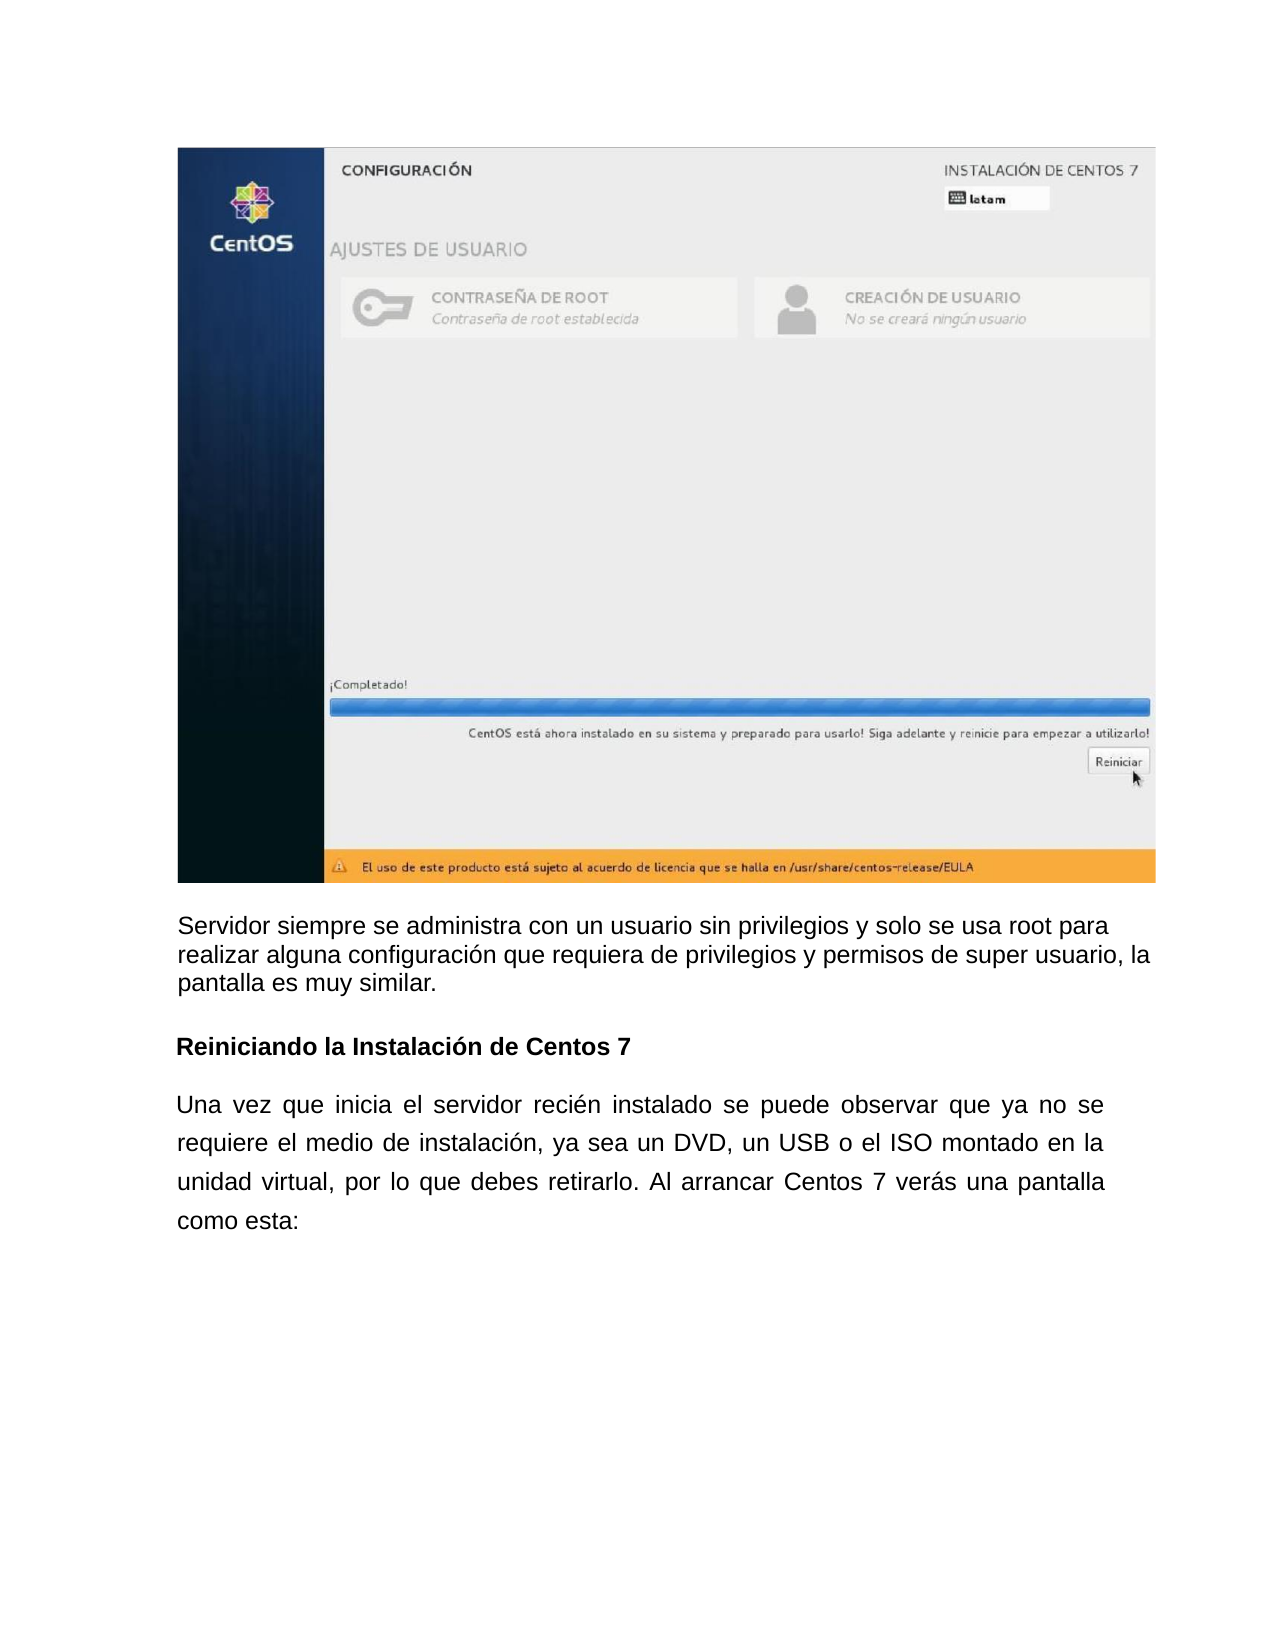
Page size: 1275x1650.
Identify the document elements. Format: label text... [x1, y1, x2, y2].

text Reiniciando la Instalación de Centos 7 [176, 1032, 1167, 1061]
text Servidor siempre se administra con un usuario sin privilegios y solo se usa root para realizar alguna configuración que requiera de privilegios y permisos de super usuario, la pantalla es muy similar. [177, 911, 1167, 997]
text Una vez que inicia el servidor recién instalado se puede observar que ya no se requiere el medio de instalación, ya sea un DVD, un USB o el ISO montado en la unidad virtual, por lo que debes retirarlo. Al arrancar Centos 7 verás una pantalla como esta: [176, 1089, 1105, 1234]
picture [177, 147, 1156, 883]
